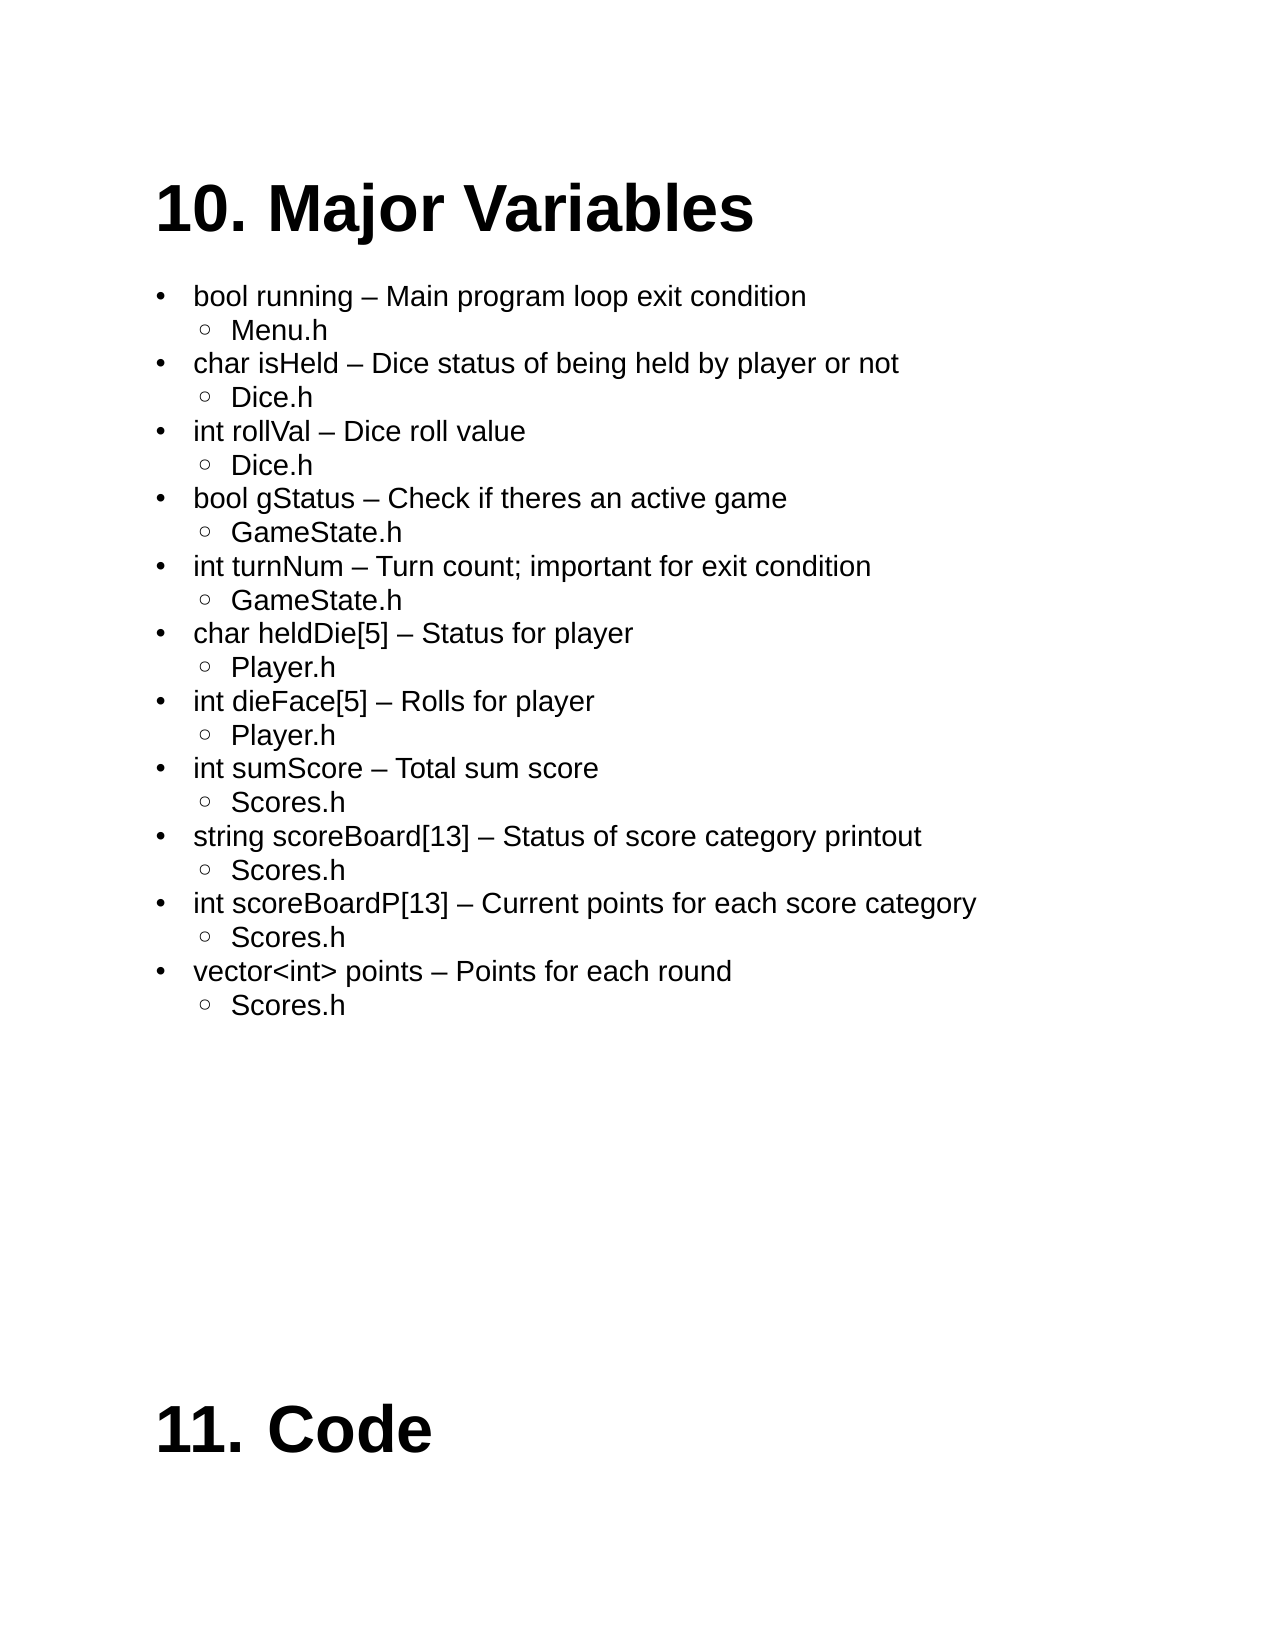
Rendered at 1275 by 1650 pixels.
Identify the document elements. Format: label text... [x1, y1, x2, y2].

list Player.h [193, 650, 1157, 684]
list Scores.h [193, 987, 1157, 1021]
list vector<int> points – Points for each round [156, 954, 1157, 987]
list Player.h [193, 717, 1157, 751]
list Major Variables [156, 168, 1157, 245]
list GameState.h [193, 582, 1157, 616]
list GameState.h [193, 515, 1157, 549]
list Code [156, 1390, 1157, 1467]
list string scoreBoard[13] – Status of score category printout [156, 819, 1157, 852]
list Scores.h [193, 920, 1157, 954]
list bool running – Main program loop exit condition [156, 279, 1157, 312]
list bool gStatus – Check if theres an active game [156, 481, 1157, 515]
list Scores.h [193, 852, 1157, 886]
list Menu.h [193, 312, 1157, 346]
list Dice.h [193, 380, 1157, 414]
list char heldDie[5] – Status for player [156, 616, 1157, 650]
list int rollVal – Dice roll value [156, 414, 1157, 447]
list Dice.h [193, 447, 1157, 481]
list int dieFace[5] – Rolls for player [156, 684, 1157, 717]
list int sumScore – Total sum score [156, 751, 1157, 785]
list int turnNum – Turn count; important for exit condition [156, 549, 1157, 582]
list int scoreBoardP[13] – Current points for each score category [156, 886, 1157, 920]
list char isHeld – Dice status of being held by player or not [156, 346, 1157, 380]
list Scores.h [193, 785, 1157, 819]
